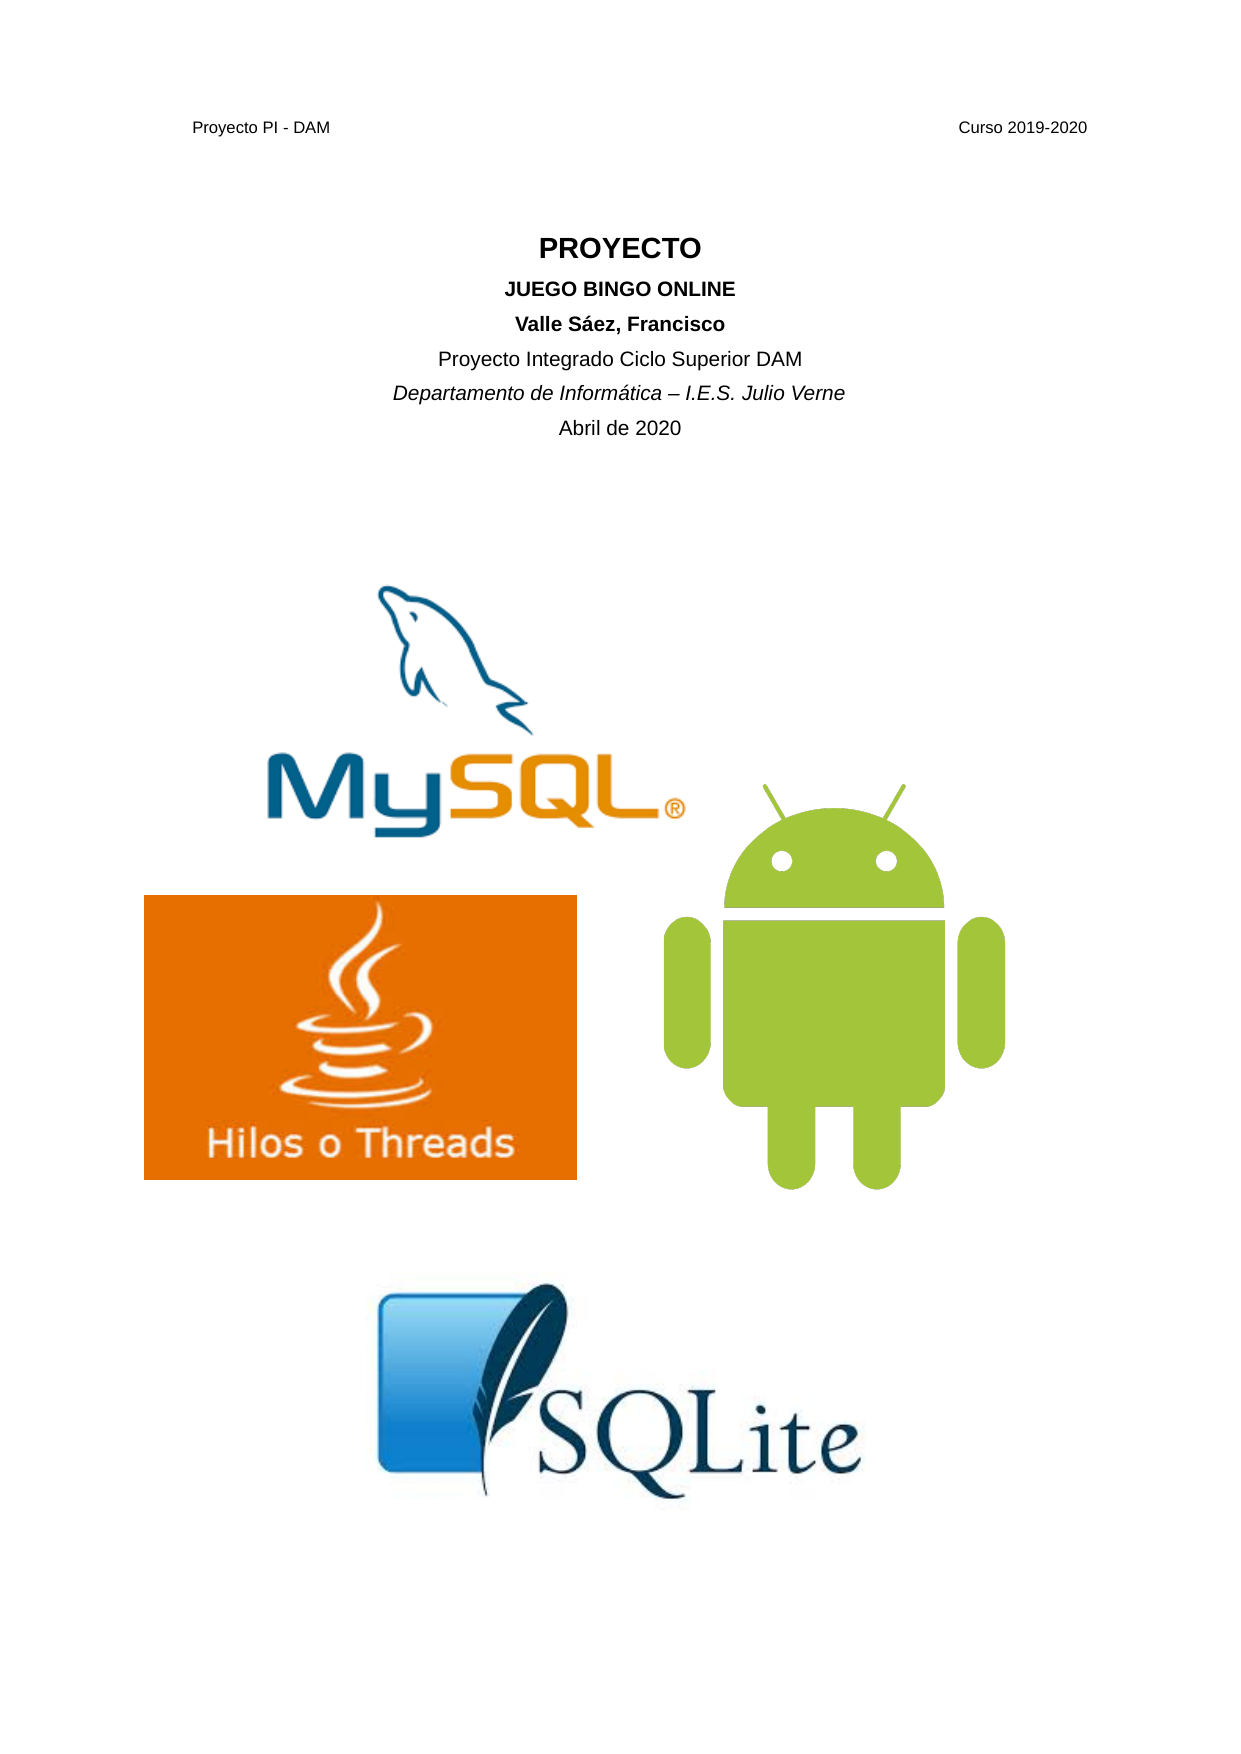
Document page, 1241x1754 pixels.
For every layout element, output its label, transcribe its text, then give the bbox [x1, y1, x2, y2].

text Abril de 2020 [118, 416, 1122, 440]
picture [365, 1272, 875, 1513]
picture [144, 895, 577, 1180]
text PROYECTO [118, 231, 1122, 264]
text Departamento de Informática – I.E.S. Julio Verne [118, 381, 1122, 405]
text Proyecto Integrado Ciclo Superior DAM [118, 347, 1122, 371]
picture [252, 574, 1007, 1193]
text JUEGO BINGO ONLINE [118, 277, 1122, 301]
text Proyecto PI - DAM Curso 2019-2020 [118, 118, 1122, 137]
text Valle Sáez, Francisco [118, 312, 1122, 336]
